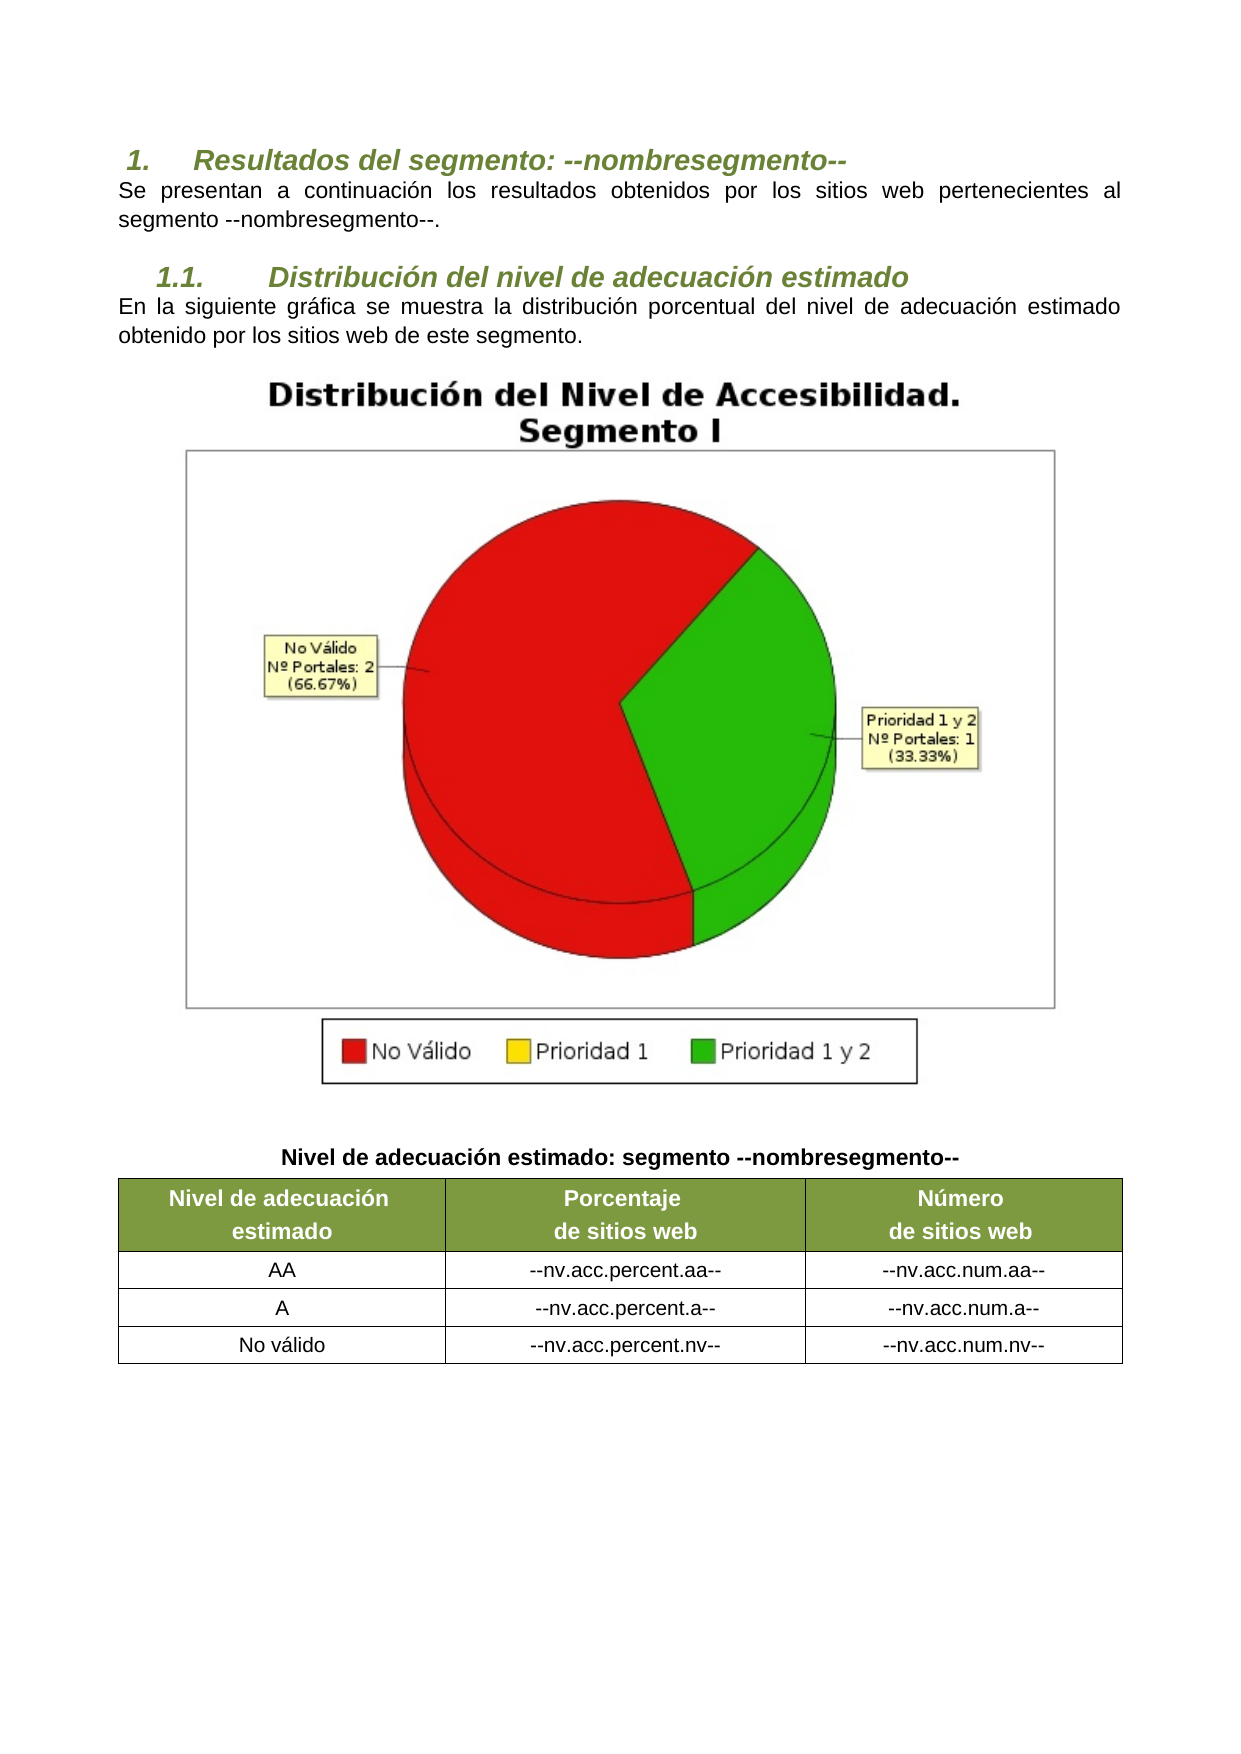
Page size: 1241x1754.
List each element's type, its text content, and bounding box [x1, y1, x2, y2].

table_header Número de sitios web [806, 1179, 1122, 1251]
subtitle Distribución del nivel de adecuación estimado [148, 259, 1122, 293]
table_cell AA [119, 1252, 445, 1288]
table_cell --nv.acc.percent.aa-- [446, 1252, 805, 1288]
text Se presentan a continuación los resultados obtenidos por los sitios web pertenecientes al segmento --nombresegmento--. [118, 177, 1122, 232]
text En la siguiente gráfica se muestra la distribución porcentual del nivel de adecuación estimado obtenido por los sitios web de este segmento. [118, 293, 1122, 348]
table_cell --nv.acc.percent.nv-- [446, 1327, 805, 1363]
table_header Porcentaje de sitios web [446, 1179, 805, 1251]
text Nivel de adecuación estimado: segmento --nombresegmento-- [118, 1144, 1122, 1170]
subtitle Resultados del segmento: --nombresegmento-- [118, 143, 1122, 177]
table_cell --nv.acc.percent.a-- [446, 1289, 805, 1326]
table_cell A [119, 1289, 445, 1326]
table_cell No válido [119, 1327, 445, 1363]
table_cell --nv.acc.num.aa-- [806, 1252, 1122, 1288]
picture [178, 376, 1062, 1086]
table_header Nivel de adecuación estimado [119, 1179, 445, 1251]
table_cell --nv.acc.num.nv-- [806, 1327, 1122, 1363]
table_cell --nv.acc.num.a-- [806, 1289, 1122, 1326]
